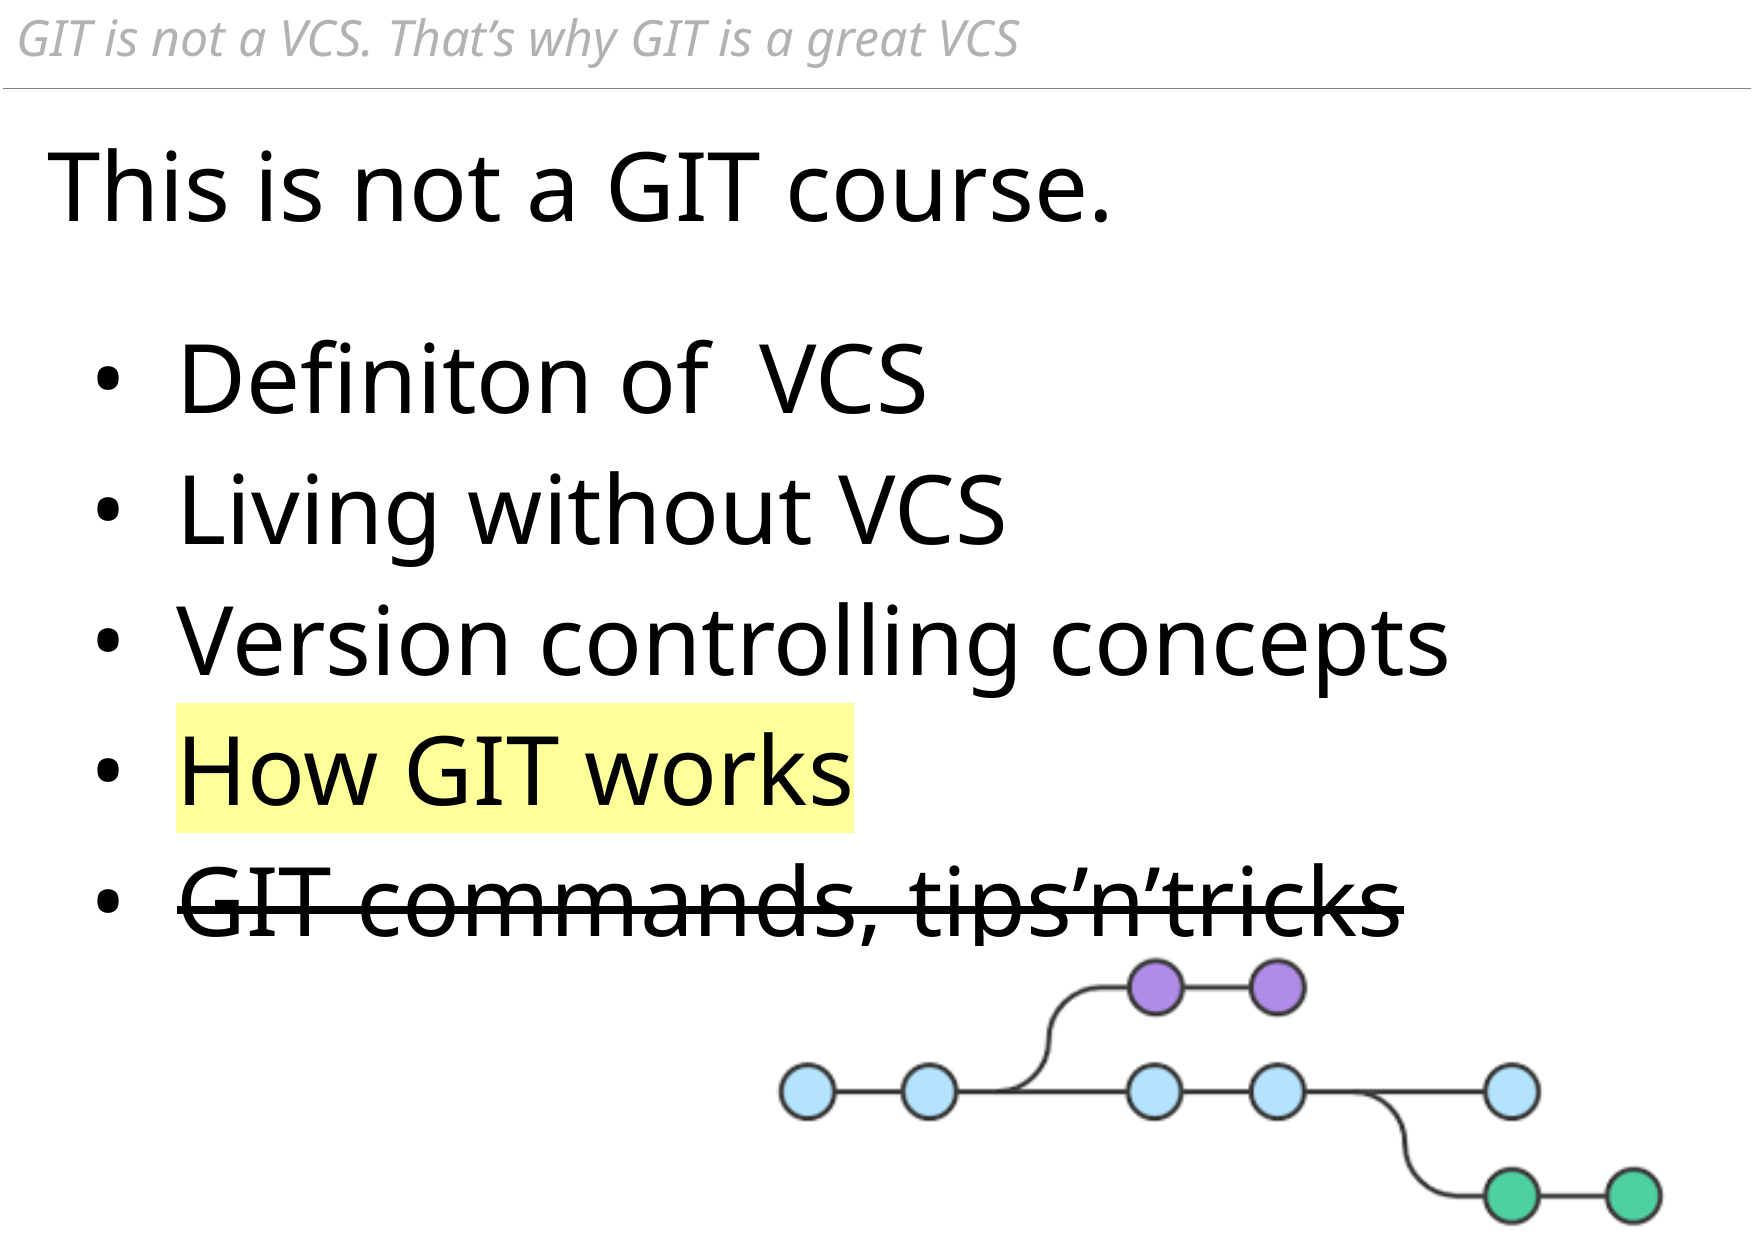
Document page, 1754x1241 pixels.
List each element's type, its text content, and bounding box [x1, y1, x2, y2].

text • Living without VCS [3, 442, 1751, 572]
text This is not a GIT course. [3, 118, 1751, 249]
text • Definiton of VCS [3, 311, 1751, 442]
text • GIT commands, tips’n’tricks [3, 833, 1751, 964]
text • Version controlling concepts [3, 572, 1751, 703]
picture [714, 946, 1729, 1241]
text • How GIT works [3, 703, 1751, 833]
